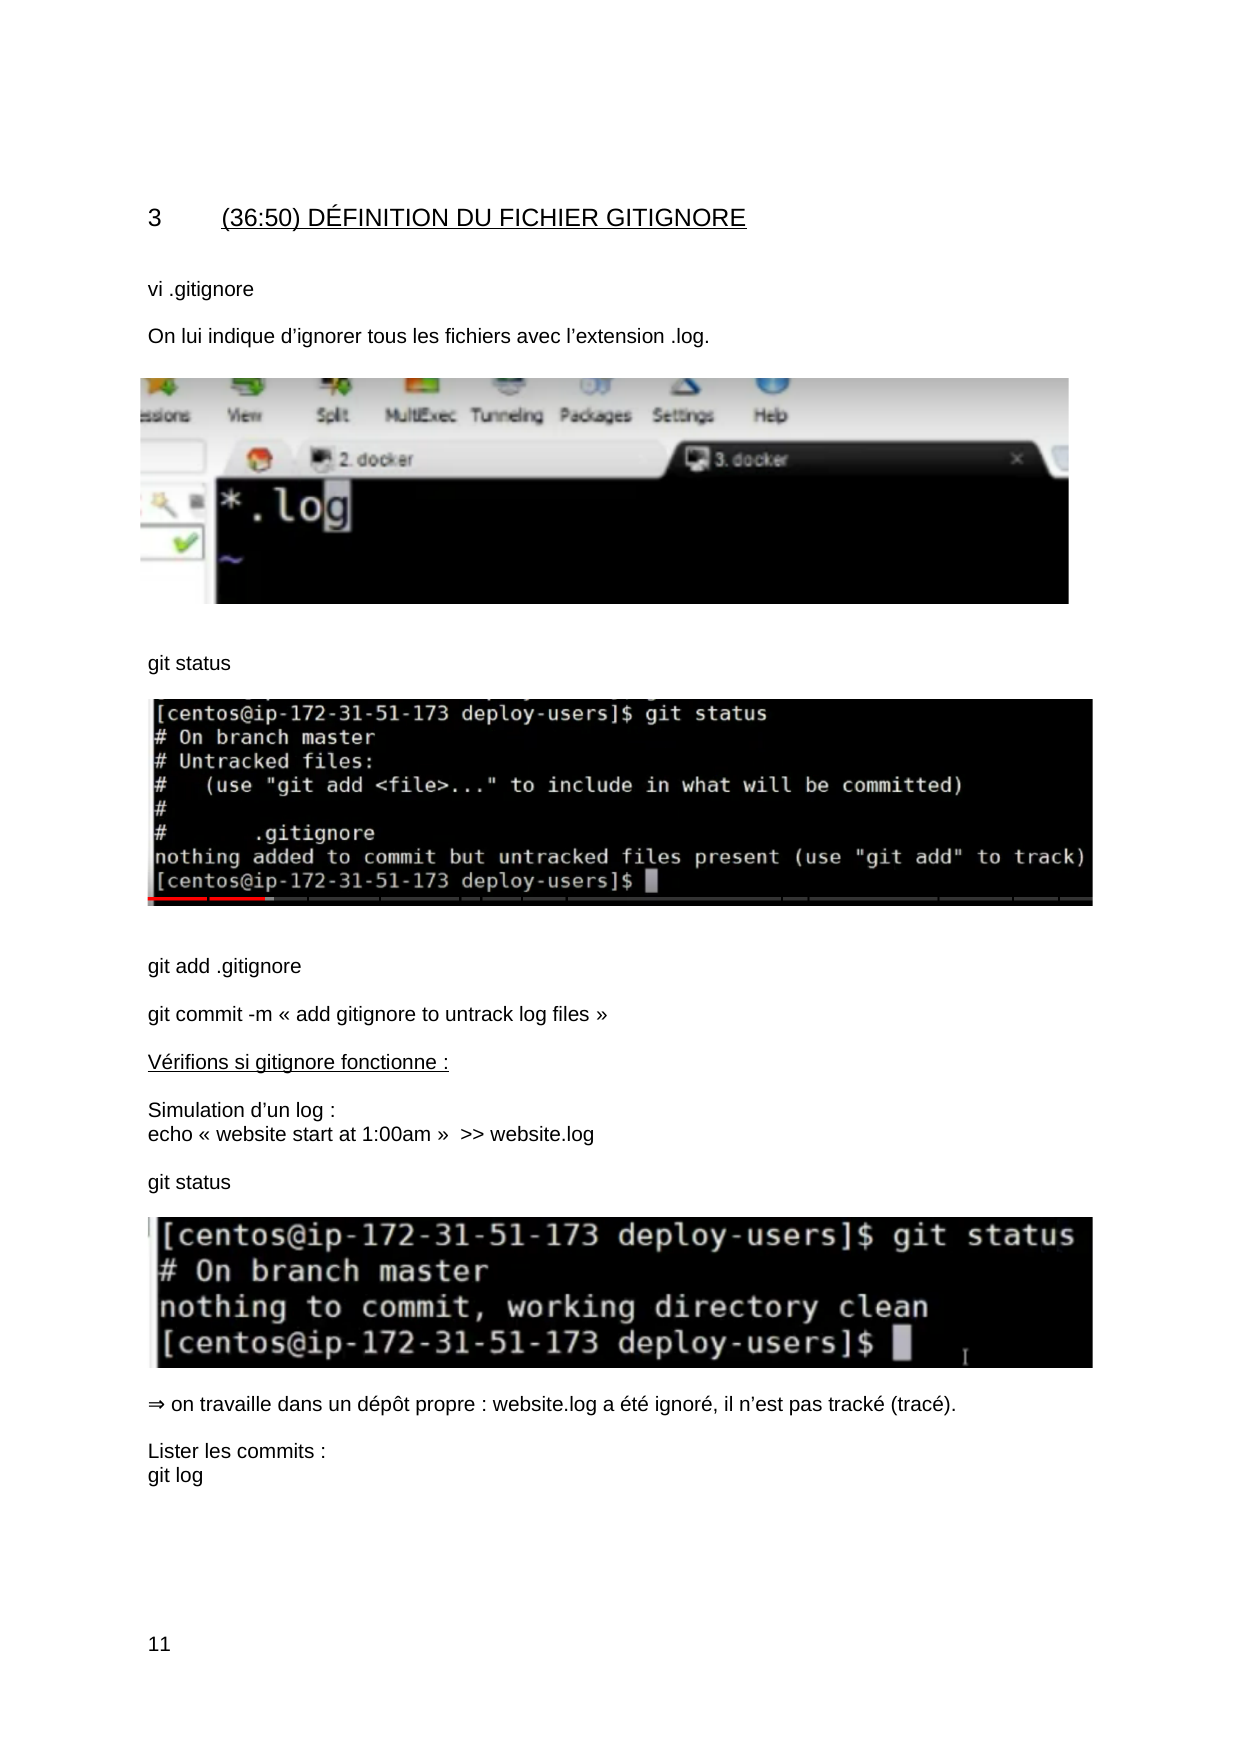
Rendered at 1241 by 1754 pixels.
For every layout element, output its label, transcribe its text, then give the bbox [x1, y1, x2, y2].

text git status [148, 651, 1093, 675]
text git status [148, 1169, 1093, 1193]
text Simulation d’un log : [148, 1098, 1093, 1122]
text On lui indique d’ignorer tous les fichiers avec l’extension .log. [148, 324, 1093, 348]
text Lister les commits : [148, 1439, 1093, 1463]
picture [147, 1217, 1093, 1368]
text git commit -m « add gitignore to untrack log files » [148, 1002, 1093, 1026]
text git log [148, 1463, 1093, 1487]
text Vérifions si gitignore fonctionne : [148, 1050, 1093, 1074]
text git add .gitignore [148, 954, 1093, 978]
text echo « website start at 1:00am » >> website.log [148, 1122, 1093, 1146]
subtitle (36:50) Définition du fichier gitignore [148, 203, 1093, 232]
text vi .gitignore [148, 276, 1093, 300]
picture [140, 378, 1069, 604]
picture [147, 699, 1093, 906]
text ⇒ on travaille dans un dépôt propre : website.log a été ignoré, il n’est pas tracké (tracé). [148, 1391, 1093, 1415]
